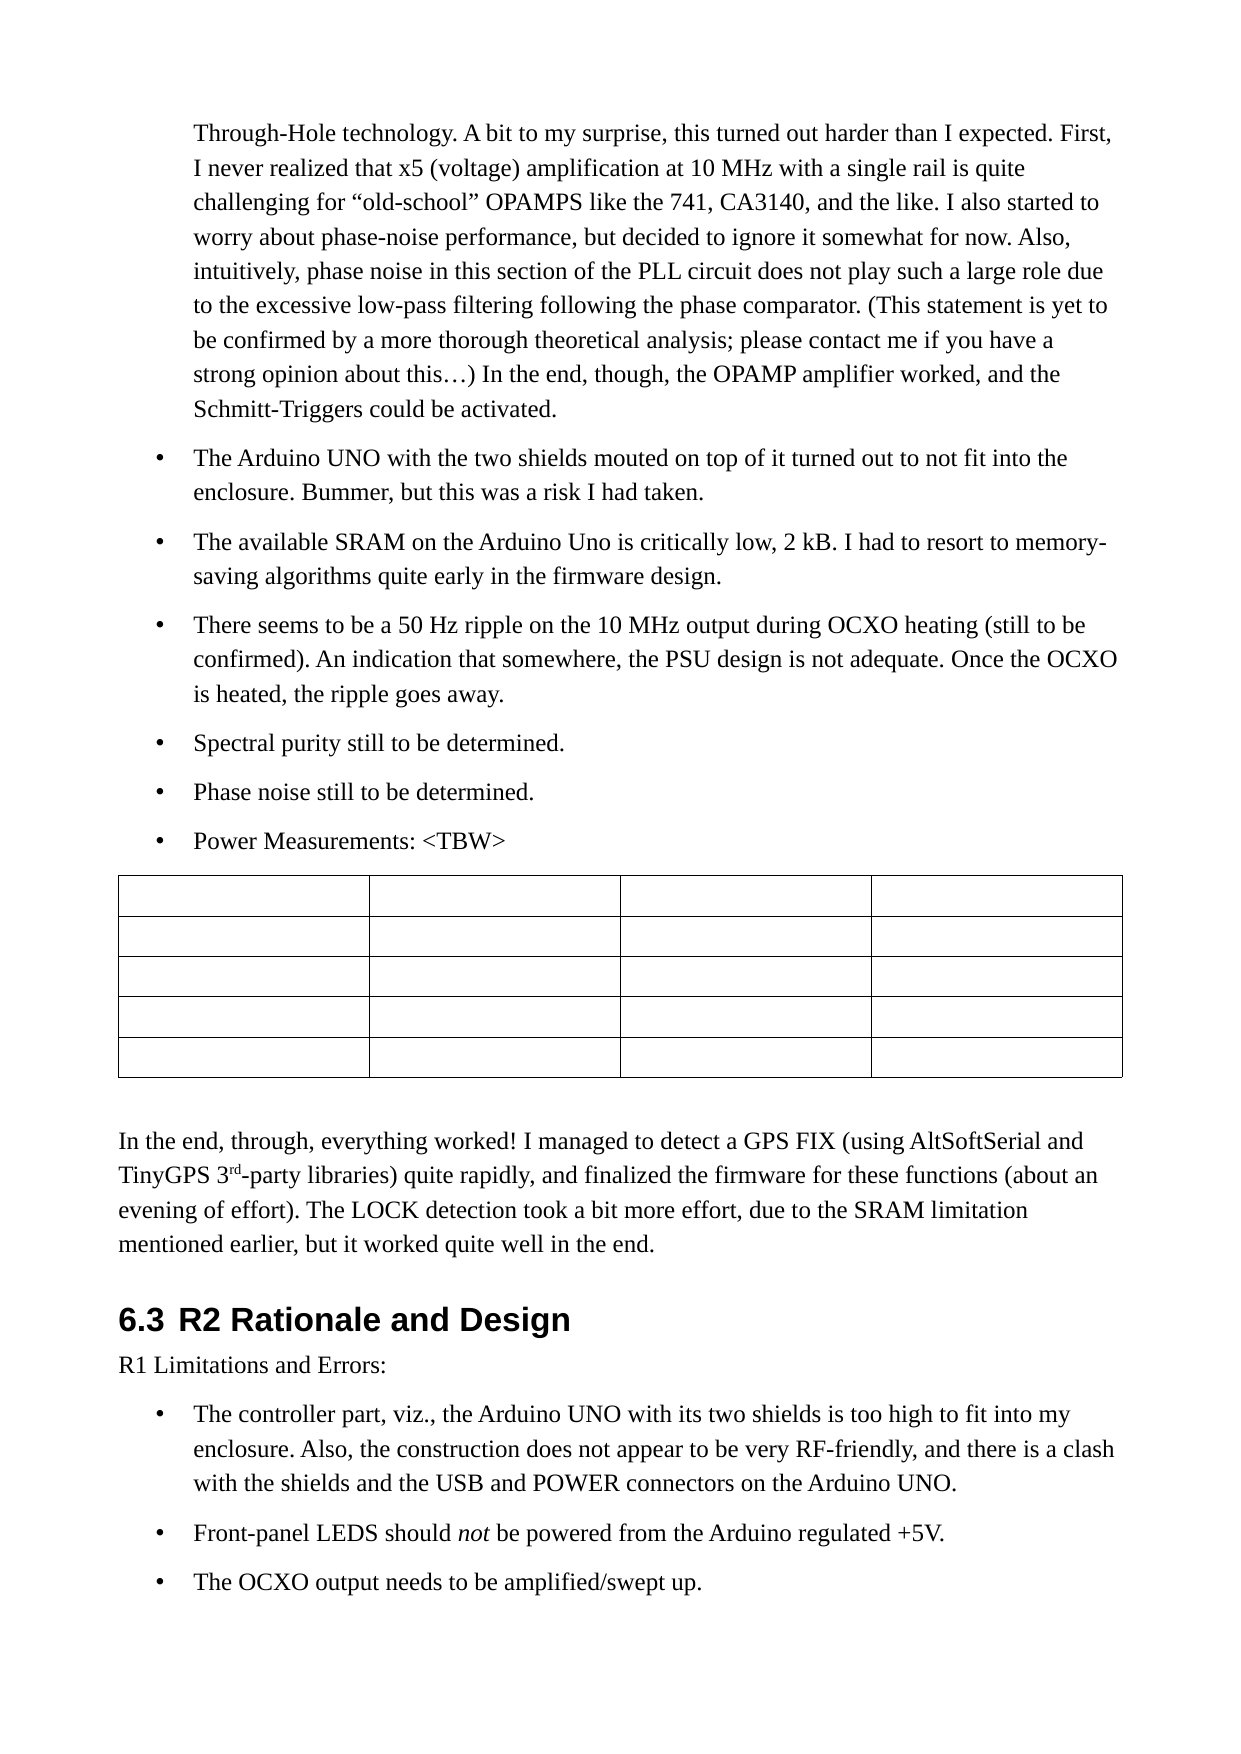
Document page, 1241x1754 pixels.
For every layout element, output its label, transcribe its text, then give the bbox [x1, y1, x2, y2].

subtitle R2 Rationale and Design [118, 1299, 1122, 1338]
list The Arduino UNO with the two shields mouted on top of it turned out to not fit into the enclosure. Bummer, but this was a risk I had taken. [156, 443, 1122, 506]
table_cell [872, 917, 1122, 956]
table_cell [370, 997, 620, 1037]
table_cell [621, 917, 871, 956]
list Phase noise still to be determined. [156, 777, 1122, 806]
table_cell [621, 997, 871, 1037]
table_header [119, 876, 369, 916]
table_header [621, 876, 871, 916]
list The available SRAM on the Arduino Uno is critically low, 2 kB. I had to resort to memory-saving algorithms quite early in the firmware design. [156, 527, 1122, 590]
table_header [370, 876, 620, 916]
table_cell [119, 997, 369, 1037]
table_cell [119, 1038, 369, 1077]
table_cell [872, 1038, 1122, 1077]
table_header [872, 876, 1122, 916]
table_cell [872, 957, 1122, 996]
table_cell [370, 917, 620, 956]
table_cell [119, 957, 369, 996]
list Spectral purity still to be determined. [156, 728, 1122, 757]
table_cell [119, 917, 369, 956]
list Front-panel LEDS should not be powered from the Arduino regulated +5V. [156, 1518, 1122, 1546]
list The controller part, viz., the Arduino UNO with its two shields is too high to fit into my enclosure. Also, the construction does not appear to be very RF-friendly, and there is a clash with the shields and the USB and POWER connectors on the Arduino UNO. [156, 1399, 1122, 1497]
list Power Measurements: <TBW> [156, 826, 1122, 855]
text R1 Limitations and Errors: [118, 1351, 1122, 1379]
list There seems to be a 50 Hz ripple on the 10 MHz output during OCXO heating (still to be confirmed). An indication that somewhere, the PSU design is not adequate. Once the OCXO is heated, the ripple goes away. [156, 610, 1122, 708]
table_cell [621, 1038, 871, 1077]
text In the end, through, everything worked! I managed to detect a GPS FIX (using AltSoftSerial and TinyGPS 3rd-party libraries) quite rapidly, and finalized the firmware for these functions (about an evening of effort). The LOCK detection took a bit more effort, due to the SRAM limitation mentioned earlier, but it worked quite well in the end. [118, 1126, 1122, 1258]
list The OCXO output needs to be amplified/swept up. [156, 1567, 1122, 1595]
table_cell [370, 1038, 620, 1077]
list Through-Hole technology. A bit to my surprise, this turned out harder than I expected. First, I never realized that x5 (voltage) amplification at 10 MHz with a single rail is quite challenging for “old-school” OPAMPS like the 741, CA3140, and the like. I also started to worry about phase-noise performance, but decided to ignore it somewhat for now. Also, intuitively, phase noise in this section of the PLL circuit does not play such a large role due to the excessive low-pass filtering following the phase comparator. (This statement is yet to be confirmed by a more thorough theoretical analysis; please contact me if you have a strong opinion about this…) In the end, though, the OPAMP amplifier worked, and the Schmitt-Triggers could be activated. [156, 118, 1122, 423]
table_cell [370, 957, 620, 996]
table_cell [872, 997, 1122, 1037]
table_cell [621, 957, 871, 996]
